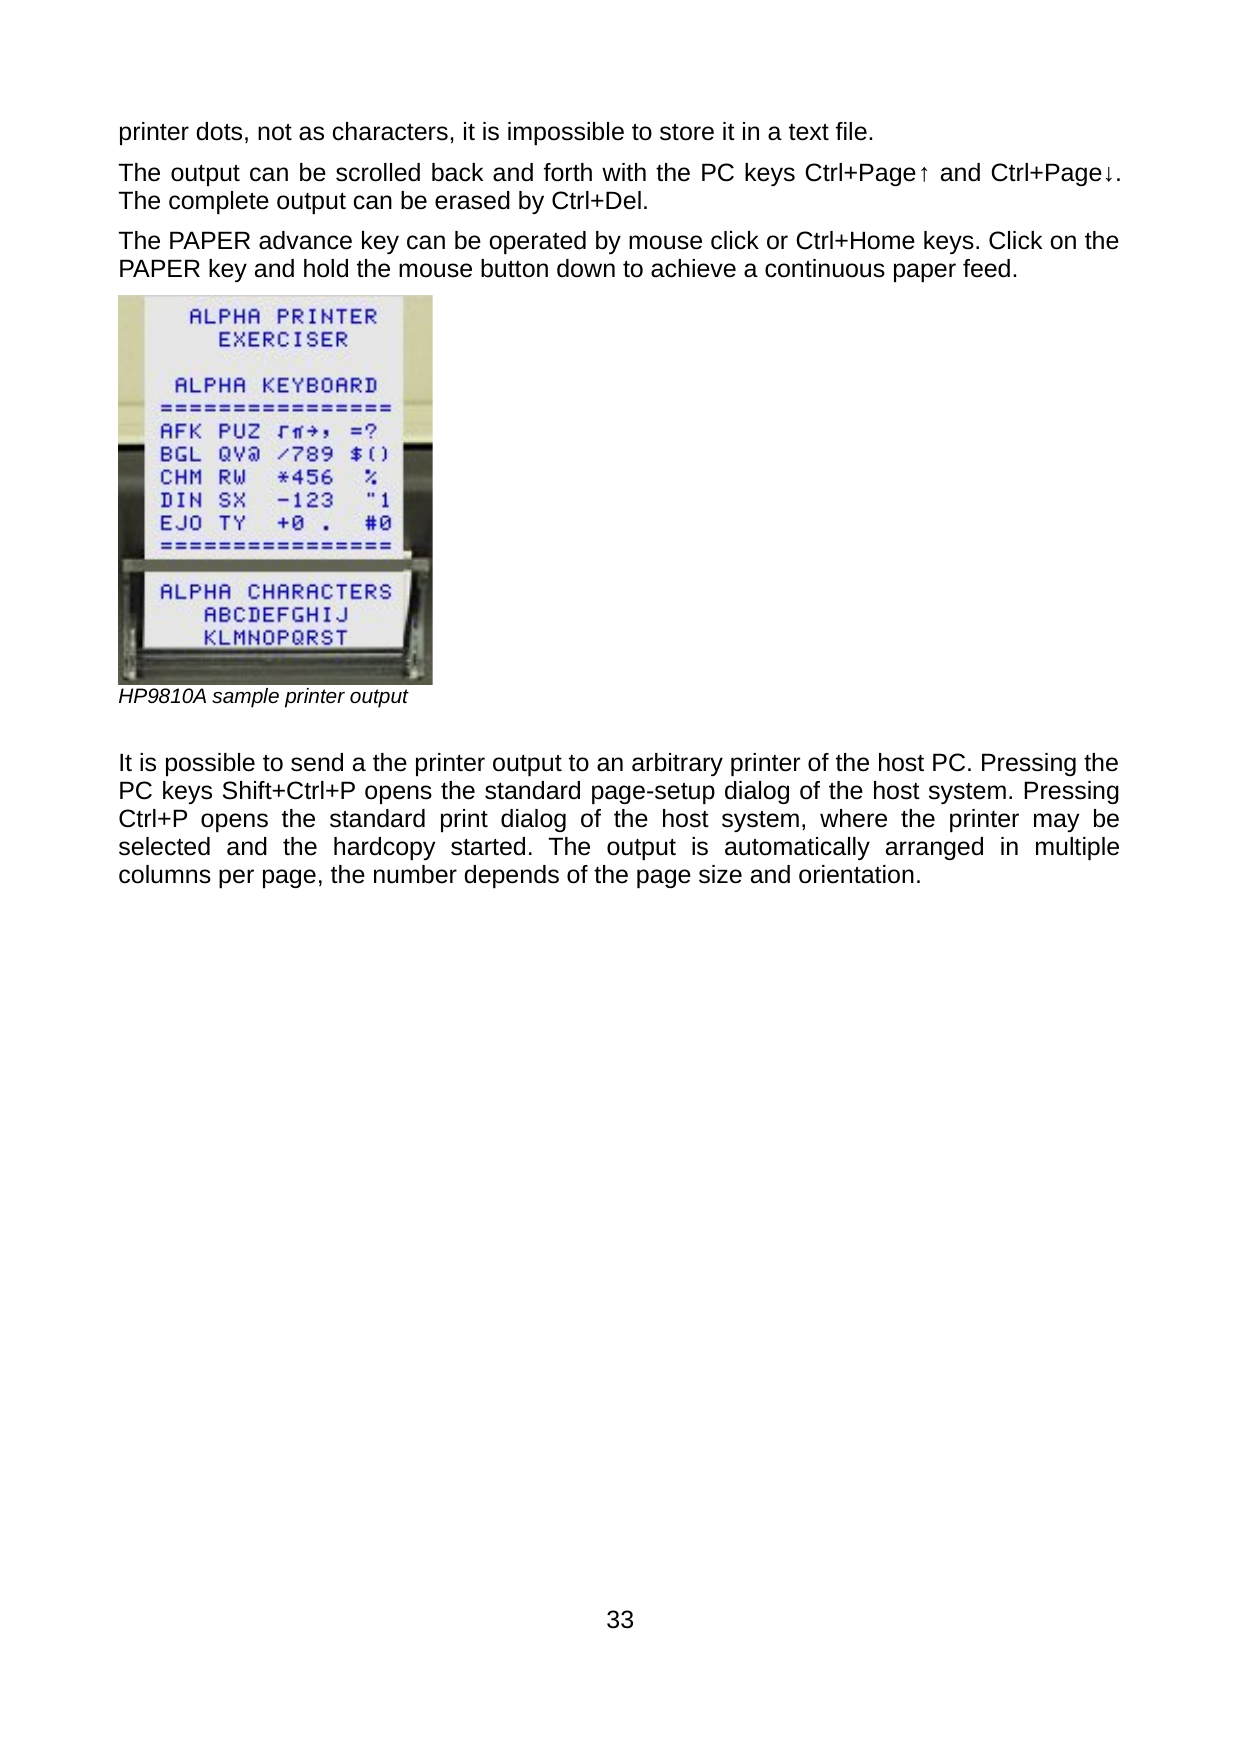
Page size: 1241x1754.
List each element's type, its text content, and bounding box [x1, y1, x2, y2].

text printer dots, not as characters, it is impossible to store it in a text file. [118, 118, 1122, 146]
text HP9810A sample printer output [118, 685, 433, 708]
picture [118, 295, 433, 685]
text The PAPER advance key can be operated by mouse click or Ctrl+Home keys. Click on the PAPER key and hold the mouse button down to achieve a continuous paper feed. [118, 227, 1122, 283]
text The output can be scrolled back and forth with the PC keys Ctrl+Page↑ and Ctrl+Page↓. The complete output can be erased by Ctrl+Del. [118, 158, 1122, 214]
text It is possible to send a the printer output to an arbitrary printer of the host PC. Pressing the PC keys Shift+Ctrl+P opens the standard page-setup dialog of the host system. Pressing Ctrl+P opens the standard print dialog of the host system, where the printer may be selected and the hardcopy started. The output is automatically arranged in multiple columns per page, the number depends of the page size and orientation. [118, 749, 1122, 889]
